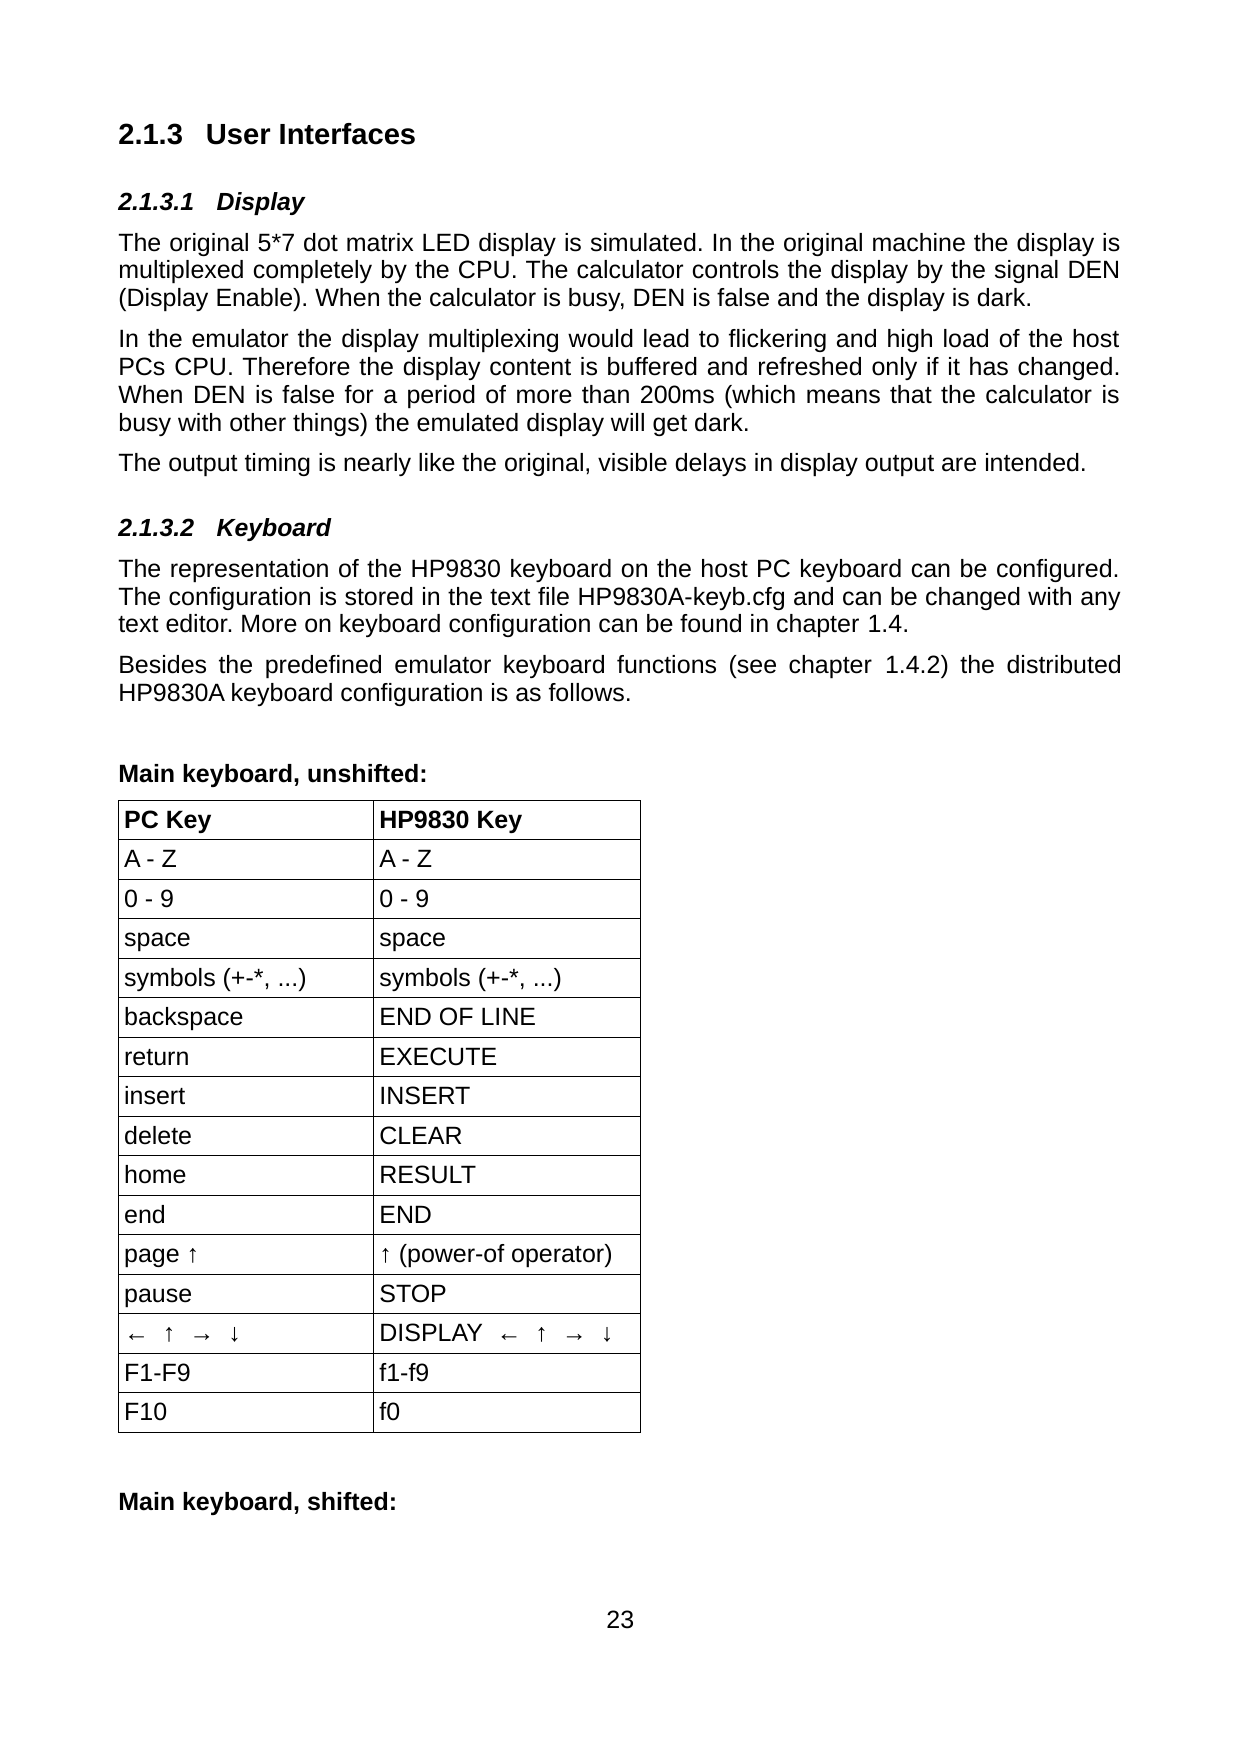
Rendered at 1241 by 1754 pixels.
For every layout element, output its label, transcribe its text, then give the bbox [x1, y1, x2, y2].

table_cell DISPLAY ← ↑ → ↓ [374, 1314, 640, 1353]
subtitle Keyboard [118, 514, 1122, 542]
table_cell STOP [374, 1275, 640, 1313]
table_cell backspace [119, 998, 373, 1037]
table_cell ↑ (power-of operator) [374, 1235, 640, 1274]
table_cell delete [119, 1117, 373, 1155]
text Main keyboard, shifted: [118, 1487, 1122, 1515]
table_cell EXECUTE [374, 1038, 640, 1076]
subtitle Display [118, 188, 1122, 216]
table_cell F1-F9 [119, 1354, 373, 1392]
table_cell space [119, 919, 373, 958]
table_cell END OF LINE [374, 998, 640, 1037]
table_cell symbols (+-*, ...) [374, 959, 640, 997]
table_cell pause [119, 1275, 373, 1313]
table_cell 0 - 9 [119, 880, 373, 918]
text Besides the predefined emulator keyboard functions (see chapter 1.4.2) the distributed HP9830A keyboard configuration is as follows. [118, 651, 1122, 707]
table_cell f1-f9 [374, 1354, 640, 1392]
text The representation of the HP9830 keyboard on the host PC keyboard can be configured. The configuration is stored in the text file HP9830A-keyb.cfg and can be changed with any text editor. More on keyboard configuration can be found in chapter 1.4. [118, 554, 1122, 638]
text In the emulator the display multiplexing would lead to flickering and high load of the host PCs CPU. Therefore the display content is buffered and refreshed only if it has changed. When DEN is false for a period of more than 200ms (which means that the calculator is busy with other things) the emulated display will get dark. [118, 325, 1122, 436]
table_cell f0 [374, 1393, 640, 1432]
table_cell END [374, 1196, 640, 1234]
table_cell symbols (+-*, ...) [119, 959, 373, 997]
table_cell A - Z [119, 840, 373, 879]
table_cell return [119, 1038, 373, 1076]
table_cell end [119, 1196, 373, 1234]
table_cell F10 [119, 1393, 373, 1432]
table_cell INSERT [374, 1077, 640, 1116]
text Main keyboard, unshifted: [118, 759, 1122, 787]
subtitle User Interfaces [118, 118, 1122, 151]
table_cell insert [119, 1077, 373, 1116]
table_cell page ↑ [119, 1235, 373, 1274]
table_header HP9830 Key [374, 801, 640, 839]
text The original 5*7 dot matrix LED display is simulated. In the original machine the display is multiplexed completely by the CPU. The calculator controls the display by the signal DEN (Display Enable). When the calculator is busy, DEN is false and the display is dark. [118, 228, 1122, 312]
table_cell RESULT [374, 1156, 640, 1195]
table_cell CLEAR [374, 1117, 640, 1155]
table_header PC Key [119, 801, 373, 839]
table_cell ← ↑ → ↓ [119, 1314, 373, 1353]
table_cell 0 - 9 [374, 880, 640, 918]
table_cell home [119, 1156, 373, 1195]
table_cell A - Z [374, 840, 640, 879]
table_cell space [374, 919, 640, 958]
text The output timing is nearly like the original, visible delays in display output are intended. [118, 449, 1122, 477]
